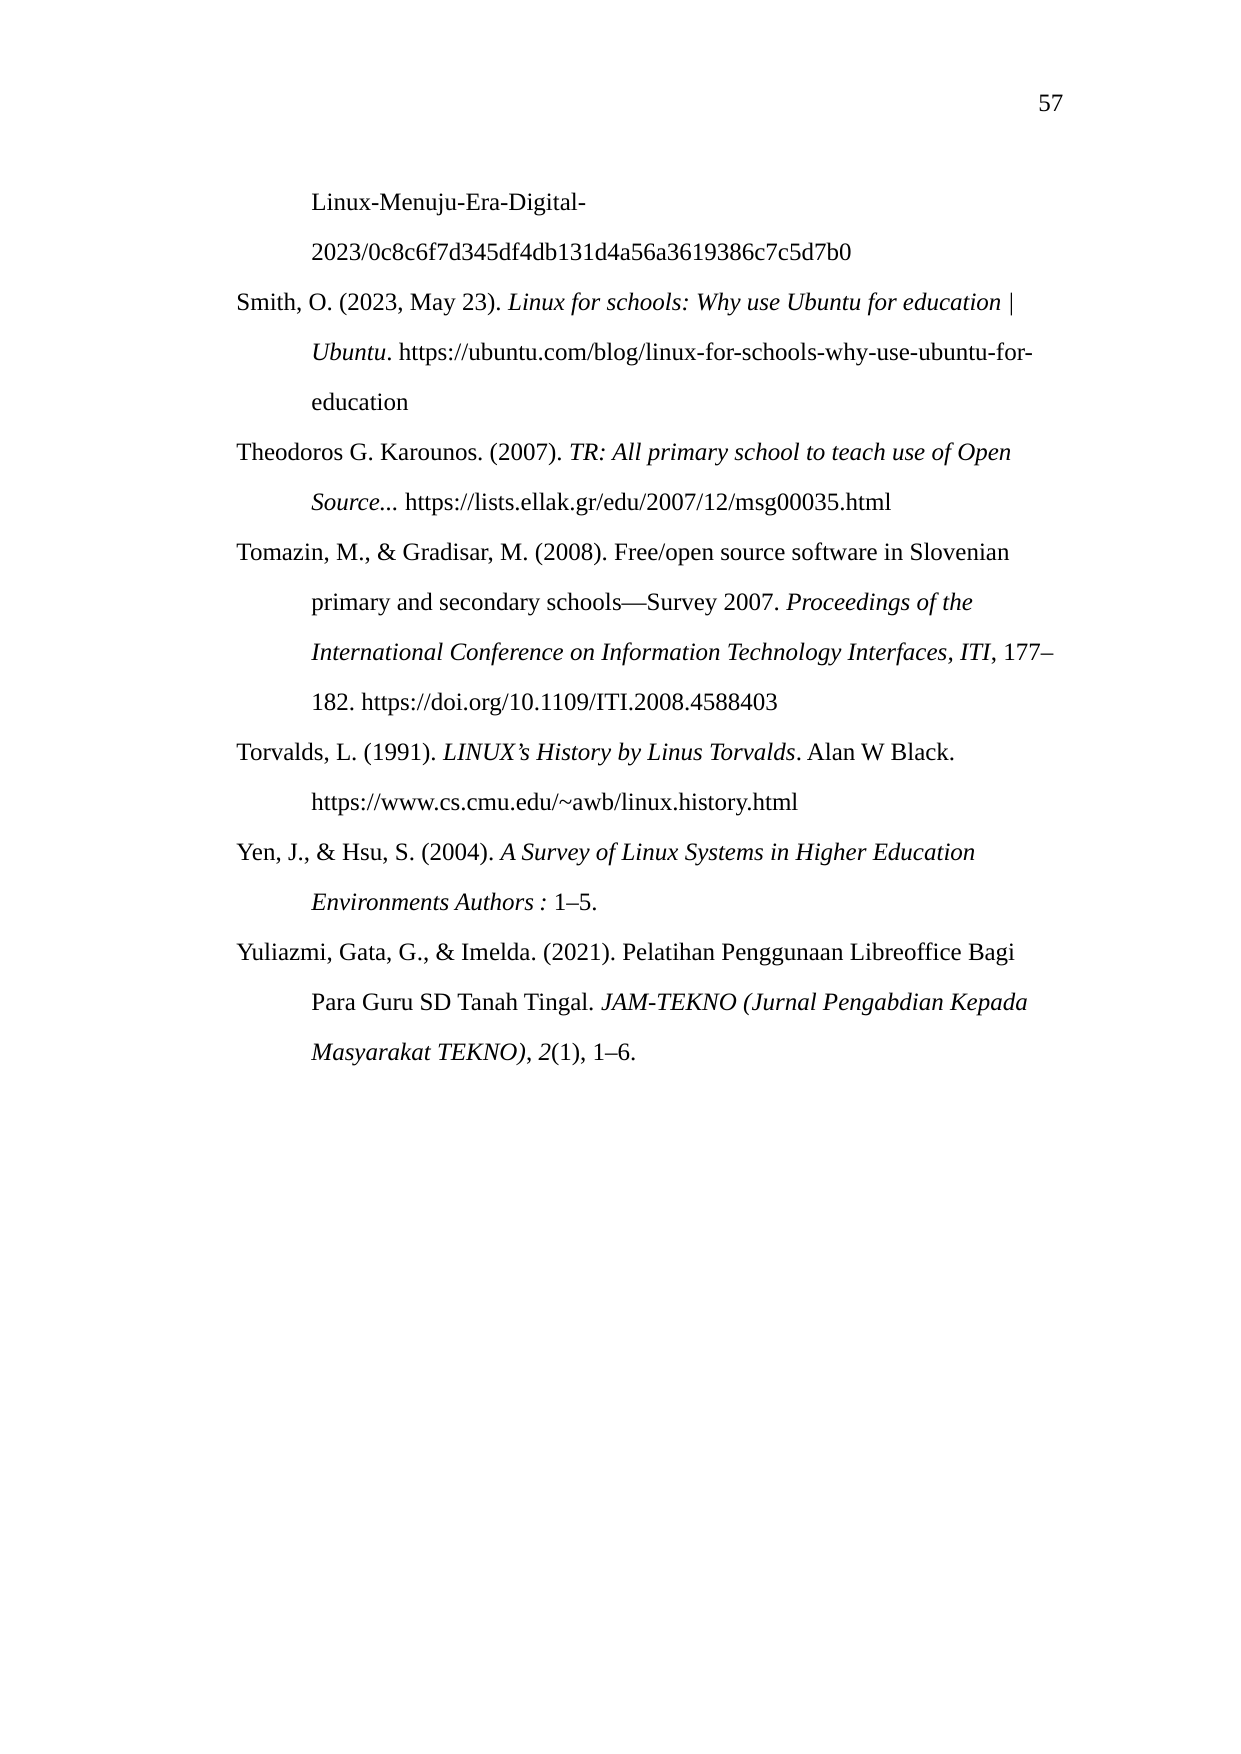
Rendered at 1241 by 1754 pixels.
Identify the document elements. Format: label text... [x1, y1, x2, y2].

text Yuliazmi, Gata, G., & Imelda. (2021). Pelatihan Penggunaan Libreoffice Bagi Para Guru SD Tanah Tingal. JAM-TEKNO (Jurnal Pengabdian Kepada Masyarakat TEKNO), 2(1), 1–6. [236, 915, 1063, 1065]
text Smith, O. (2023, May 23). Linux for schools: Why use Ubuntu for education | Ubuntu. https://ubuntu.com/blog/linux-for-schools-why-use-ubuntu-for-education [236, 265, 1063, 415]
text Tomazin, M., & Gradisar, M. (2008). Free/open source software in Slovenian primary and secondary schools—Survey 2007. Proceedings of the International Conference on Information Technology Interfaces, ITI, 177–182. https://doi.org/10.1109/ITI.2008.4588403 [236, 515, 1063, 715]
text Linux-Menuju-Era-Digital-2023/0c8c6f7d345df4db131d4a56a3619386c7c5d7b0 [236, 165, 1063, 265]
text Theodoros G. Karounos. (2007). TR: All primary school to teach use of Open Source... https://lists.ellak.gr/edu/2007/12/msg00035.html [236, 415, 1063, 515]
text ‌ [236, 1223, 1063, 1273]
text Torvalds, L. (1991). LINUX’s History by Linus Torvalds. Alan W Black. https://www.cs.cmu.edu/~awb/linux.history.html [236, 715, 1063, 815]
text Yen, J., & Hsu, S. (2004). A Survey of Linux Systems in Higher Education Environments Authors : 1–5. [236, 815, 1063, 915]
